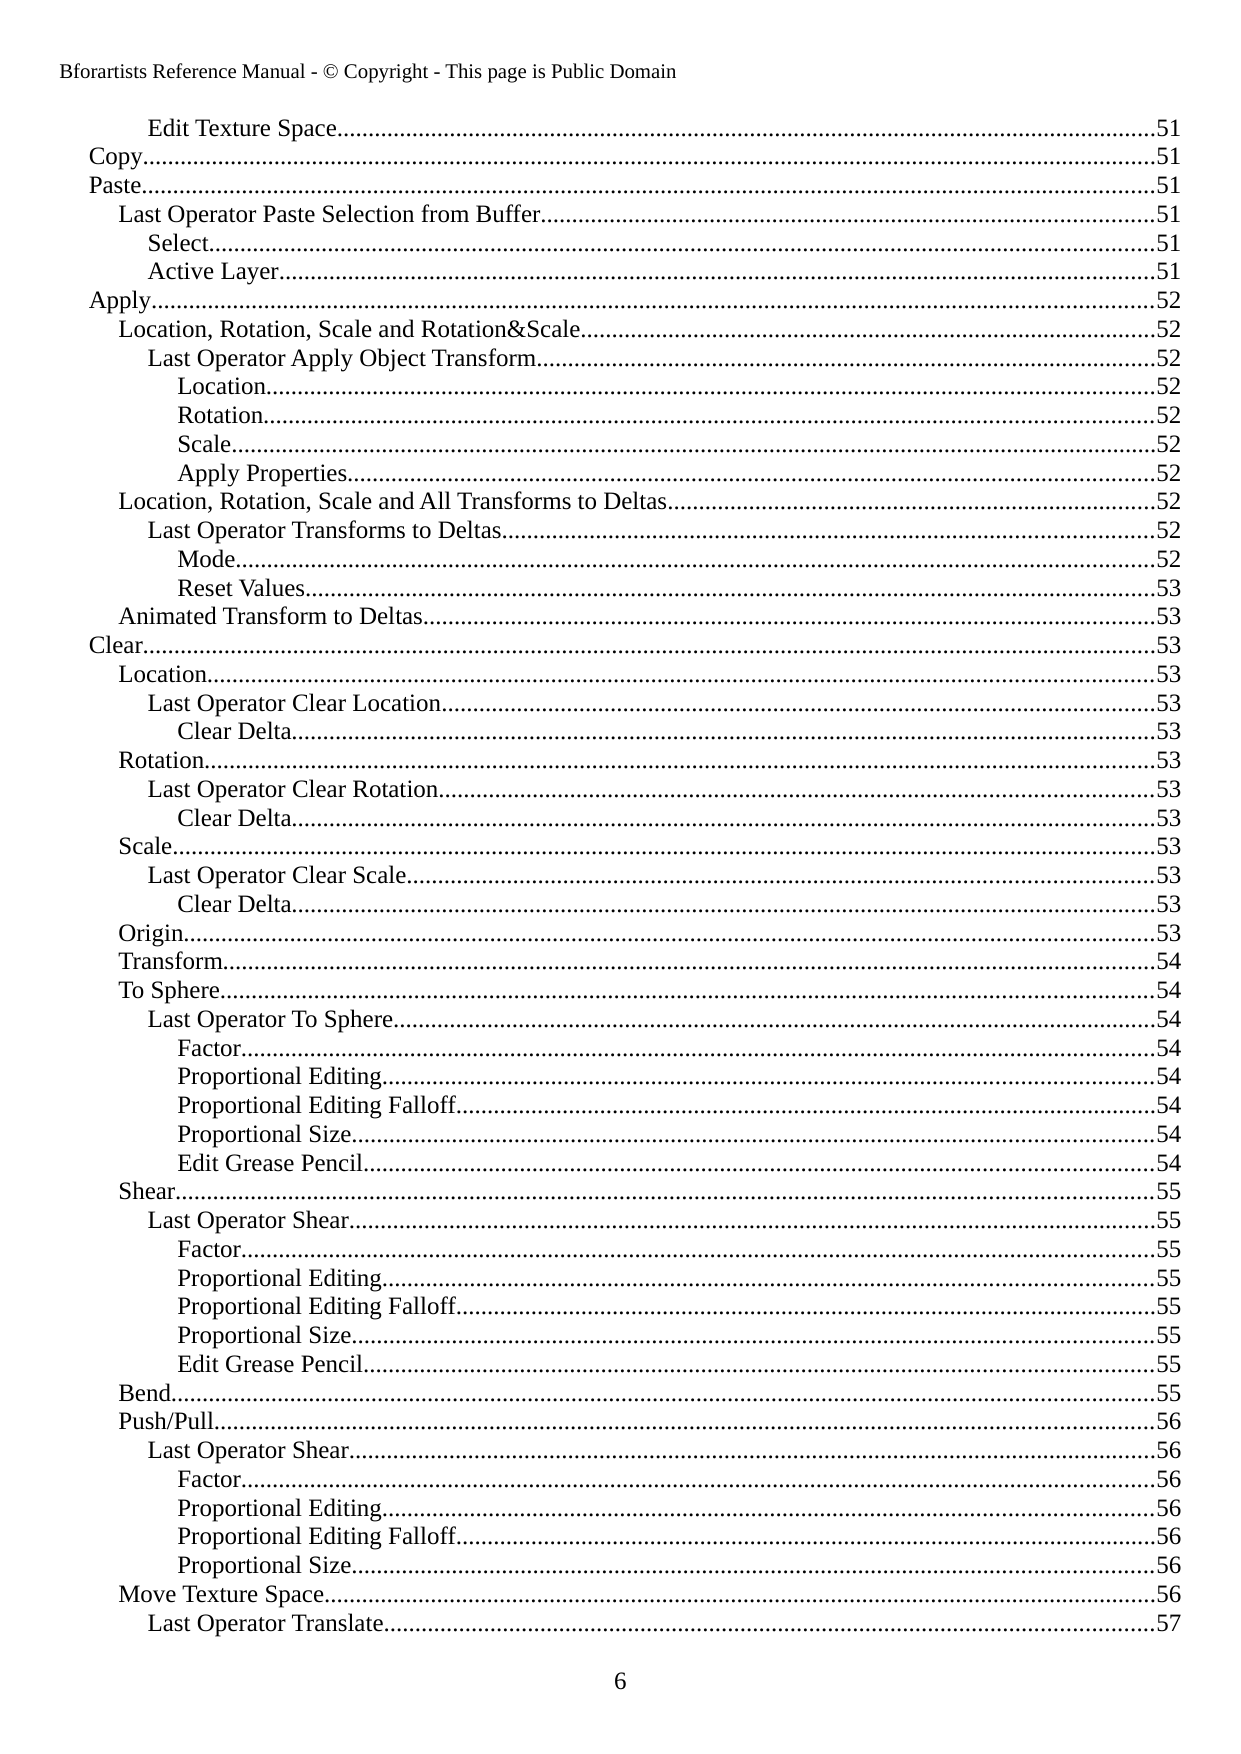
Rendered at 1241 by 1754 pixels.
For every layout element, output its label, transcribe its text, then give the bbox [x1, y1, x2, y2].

text Last Operator Translate 57 [147, 1608, 1181, 1636]
text Last Operator Transforms to Deltas 52 [147, 515, 1181, 544]
text Last Operator Shear 55 [147, 1205, 1181, 1234]
text Edit Grease Pencil 54 [177, 1148, 1181, 1176]
text Clear 53 [88, 630, 1181, 659]
text To Sphere 54 [118, 975, 1181, 1004]
text Factor 56 [177, 1464, 1181, 1493]
text Proportional Editing 56 [177, 1493, 1181, 1521]
text Proportional Editing Falloff 54 [177, 1090, 1181, 1119]
text Paste 51 [88, 170, 1181, 199]
text Copy 51 [88, 141, 1181, 170]
text Clear Delta 53 [177, 803, 1181, 831]
text Clear Delta 53 [177, 889, 1181, 918]
text Proportional Editing 55 [177, 1263, 1181, 1291]
text Shear 55 [118, 1176, 1181, 1205]
text Active Layer 51 [147, 256, 1181, 285]
text Last Operator To Sphere 54 [147, 1004, 1181, 1033]
text Move Texture Space 56 [118, 1579, 1181, 1608]
text Location, Rotation, Scale and Rotation&Scale 52 [118, 314, 1181, 343]
text Proportional Size 55 [177, 1320, 1181, 1349]
text Location 52 [177, 371, 1181, 400]
text Bend 55 [118, 1378, 1181, 1406]
text Scale 52 [177, 429, 1181, 458]
text Proportional Size 54 [177, 1119, 1181, 1148]
text Last Operator Paste Selection from Buffer 51 [118, 199, 1181, 228]
text Last Operator Clear Scale 53 [147, 860, 1181, 889]
text Mode 52 [177, 544, 1181, 573]
text Push/Pull 56 [118, 1406, 1181, 1435]
text Factor 55 [177, 1234, 1181, 1263]
text Rotation 53 [118, 745, 1181, 774]
text Last Operator Clear Rotation 53 [147, 774, 1181, 803]
text Location 53 [118, 659, 1181, 688]
text Factor 54 [177, 1033, 1181, 1061]
text Location, Rotation, Scale and All Transforms to Deltas 52 [118, 486, 1181, 515]
text Proportional Size 56 [177, 1550, 1181, 1579]
text Proportional Editing 54 [177, 1061, 1181, 1090]
text Edit Texture Space 51 [147, 113, 1181, 141]
text Animated Transform to Deltas 53 [118, 601, 1181, 630]
text Last Operator Apply Object Transform. 52 [147, 343, 1181, 371]
text Last Operator Shear 56 [147, 1435, 1181, 1464]
text Last Operator Clear Location 53 [147, 688, 1181, 716]
text Select 51 [147, 228, 1181, 256]
text Rotation 52 [177, 400, 1181, 429]
text Proportional Editing Falloff 56 [177, 1521, 1181, 1550]
text Reset Values 53 [177, 573, 1181, 601]
text Transform 54 [118, 946, 1181, 975]
text Apply Properties 52 [177, 458, 1181, 486]
text Clear Delta 53 [177, 716, 1181, 745]
text Edit Grease Pencil 55 [177, 1349, 1181, 1378]
text Origin 53 [118, 918, 1181, 946]
text Scale 53 [118, 831, 1181, 860]
text Proportional Editing Falloff 55 [177, 1291, 1181, 1320]
text Apply 52 [88, 285, 1181, 314]
